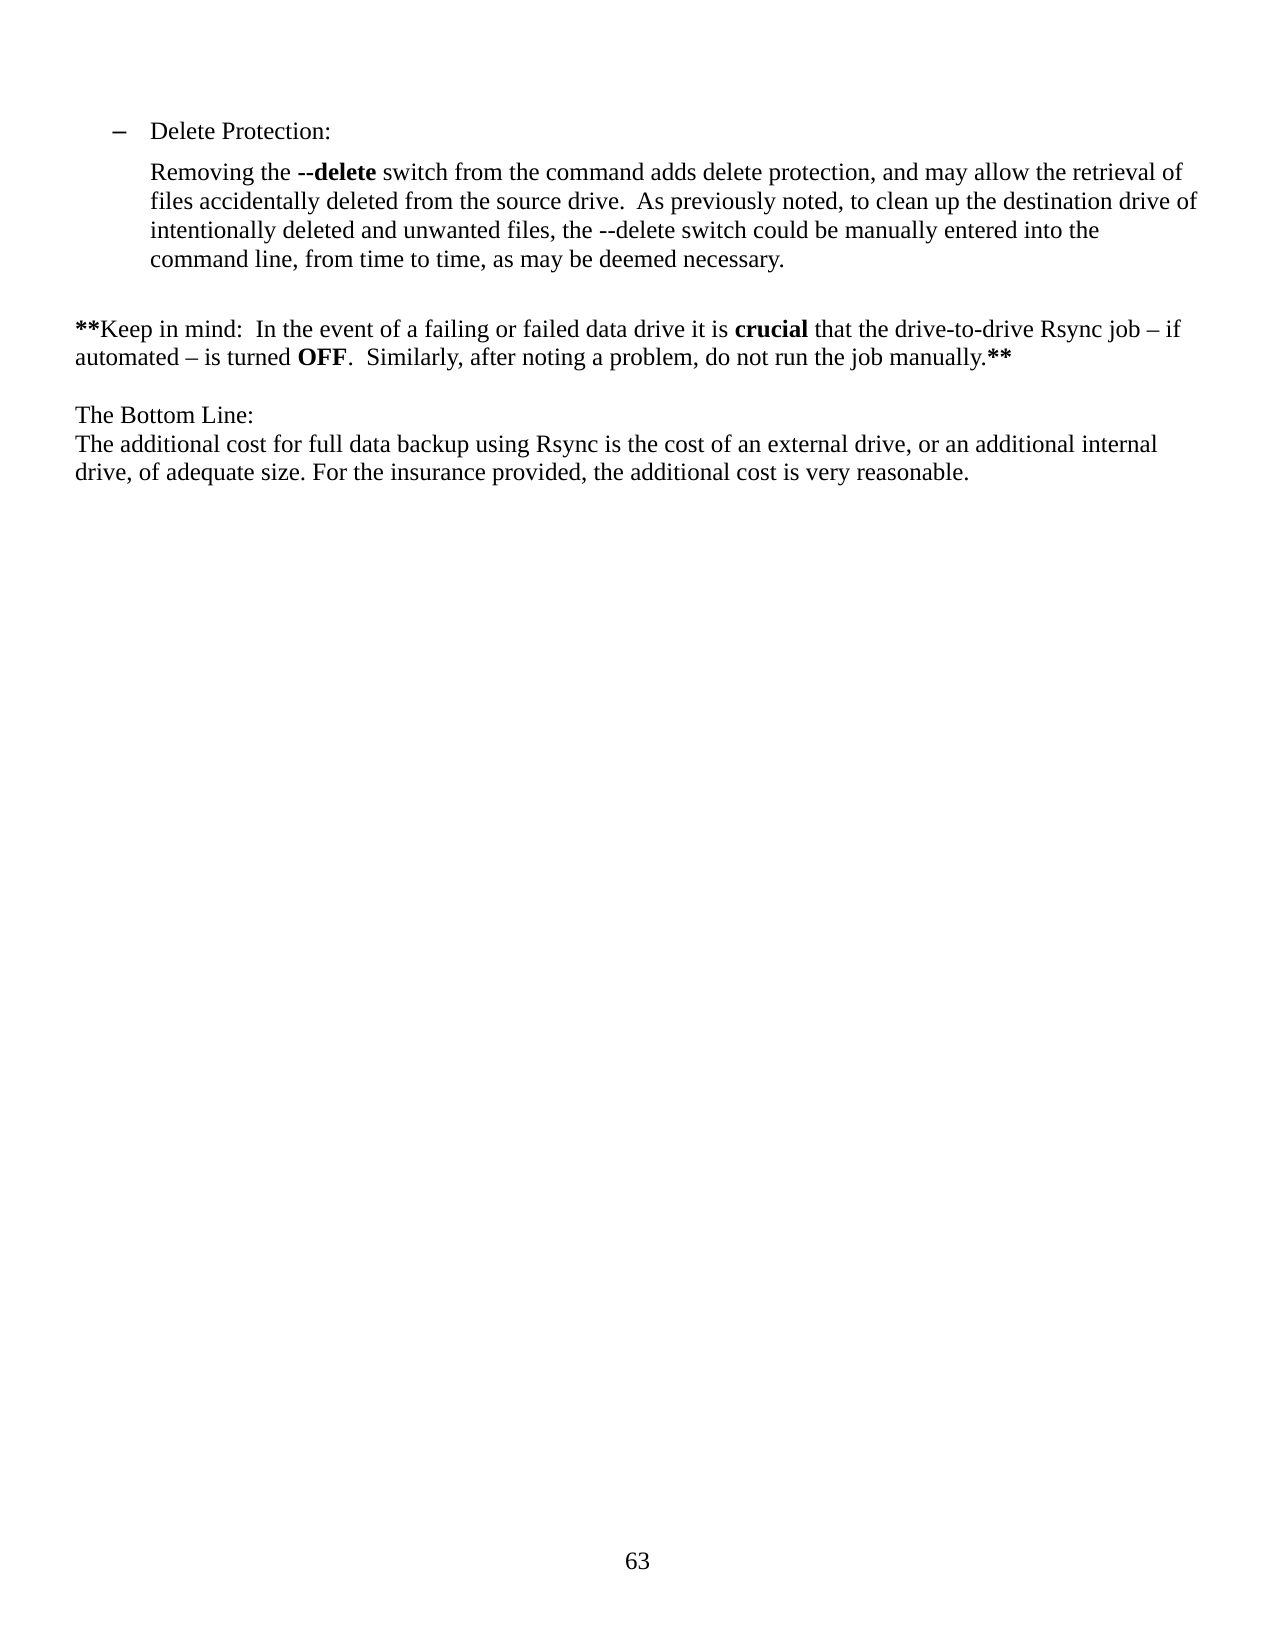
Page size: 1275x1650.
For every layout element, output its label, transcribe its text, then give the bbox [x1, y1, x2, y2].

text **Keep in mind: In the event of a failing or failed data drive it is crucial that the drive-to-drive Rsync job – if automated – is turned OFF. Similarly, after noting a problem, do not run the job manually.** The Bottom Line: The additional cost for full data backup using Rsync is the cost of an external drive, or an additional internal drive, of adequate size. For the insurance provided, the additional cost is very reasonable. [75, 314, 1200, 486]
list Delete Protection: [112, 116, 1200, 145]
list Removing the --delete switch from the command adds delete protection, and may allow the retrieval of files accidentally deleted from the source drive. As previously noted, to clean up the destination drive of intentionally deleted and unwanted files, the --delete switch could be manually entered into the command line, from time to time, as may be deemed necessary. [112, 157, 1200, 301]
